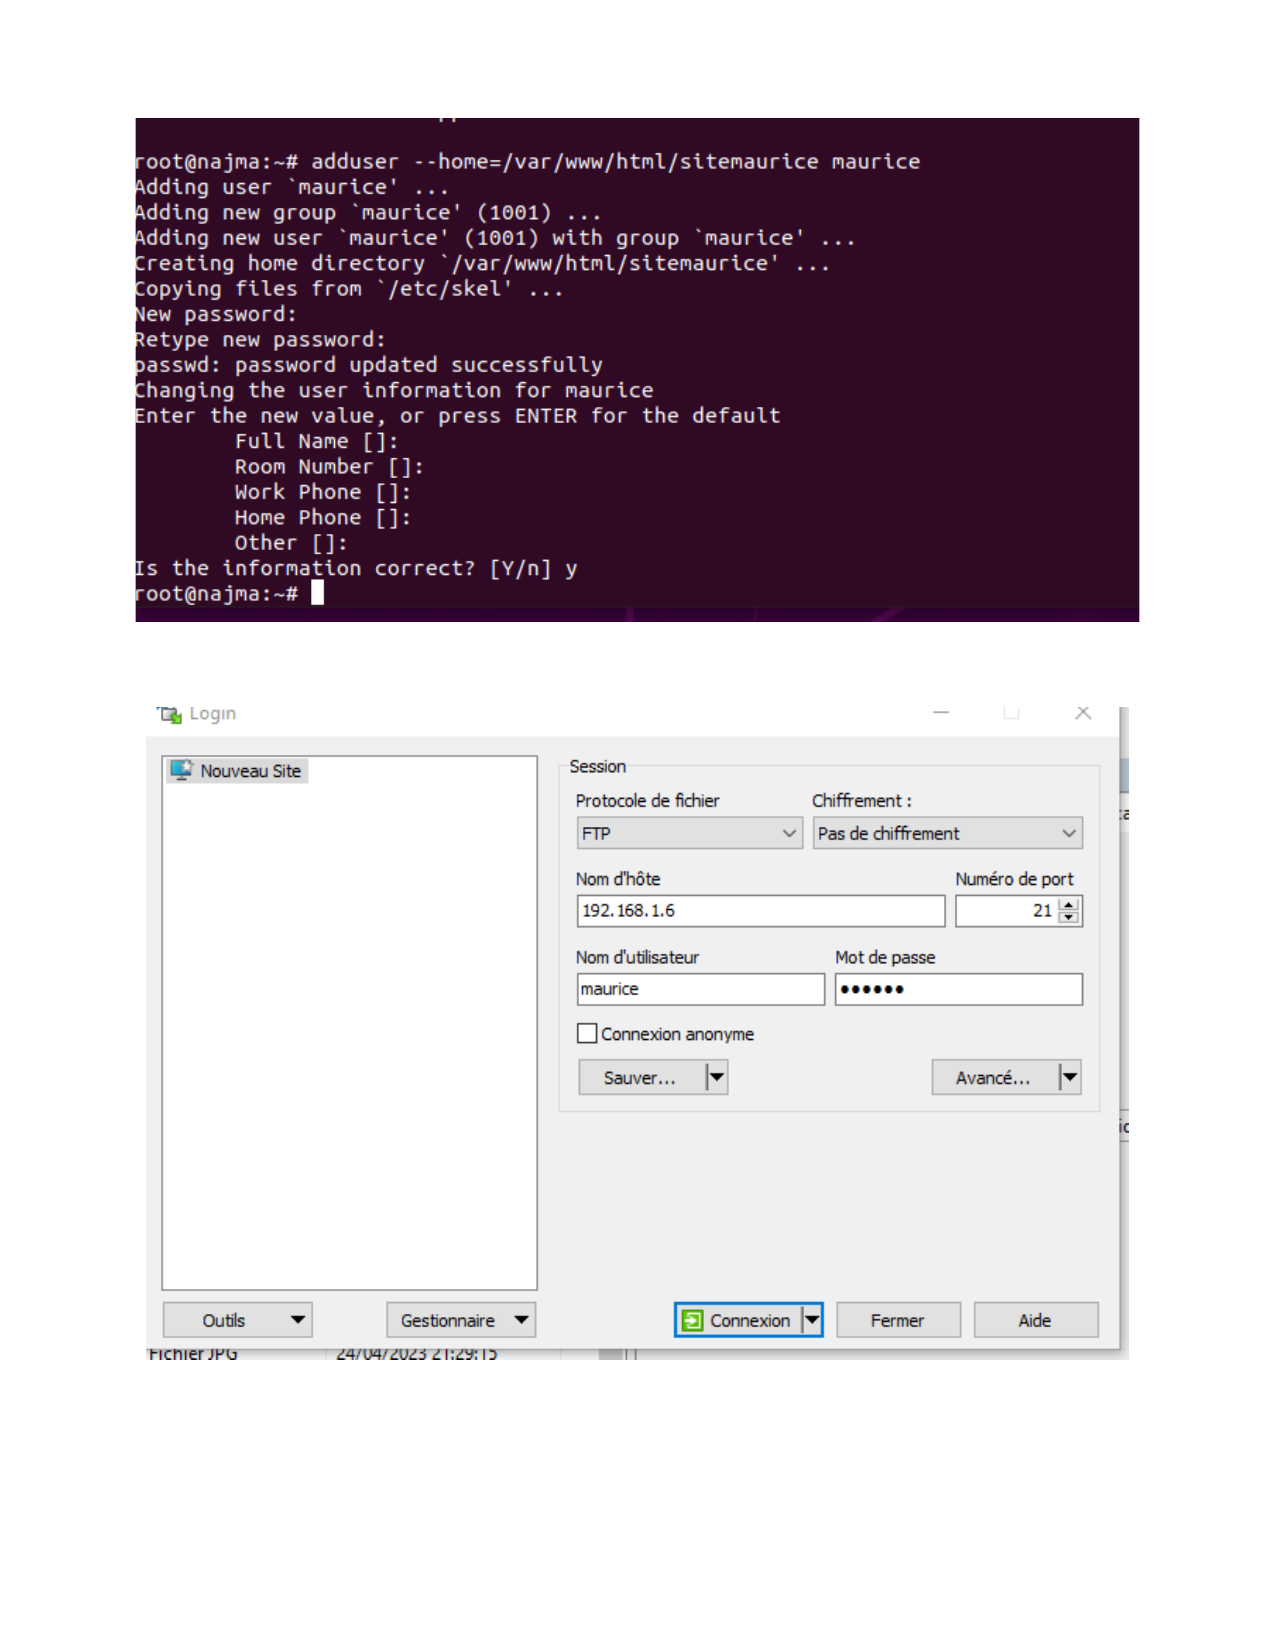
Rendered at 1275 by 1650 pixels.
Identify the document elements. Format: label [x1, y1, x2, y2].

picture [146, 707, 1129, 1360]
picture [135, 118, 1140, 622]
